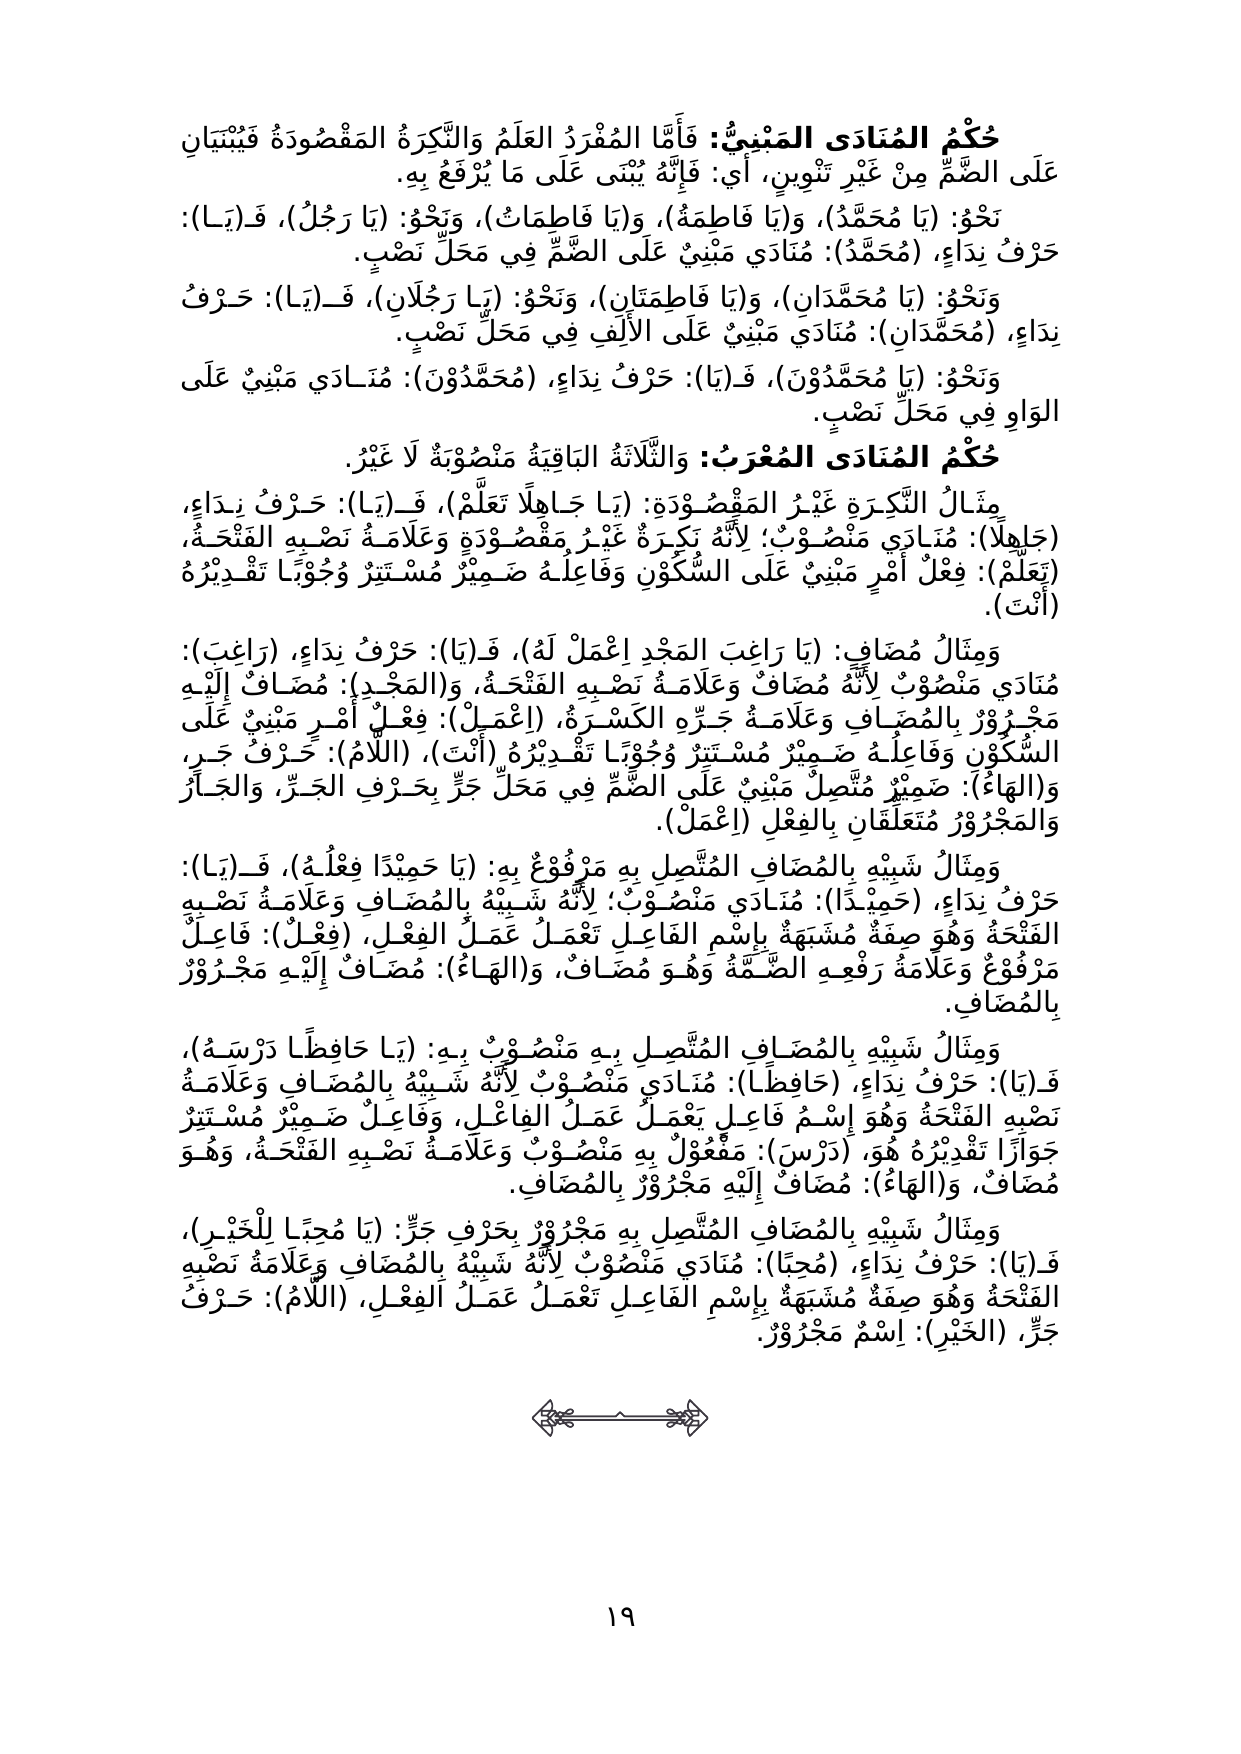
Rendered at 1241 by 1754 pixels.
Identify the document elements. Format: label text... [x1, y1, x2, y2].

text وَمِثَالُ شَبِيْهِ بِالمُضَافِ المُتَّصِلِ بِهِ مَنْصُوْبٌ بِهِ: (يَا حَافِظًا دَرْسَهُ)، فَـ(يَا): حَرْفُ نِدَاءٍ، (حَافِظًا): مُنَادَي مَنْصُوْبٌ لِأَنَّهُ شَبِيْهُ بِالمُضَافِ وَعَلَامَةُ نَصْبِهِ الفَتْحَةُ وَهُوَ إِسْمُ فَاعِلٍ يَعْمَلُ عَمَلُ الفِاعْلِ، وَفَاعِلٌ ضَمِيْرٌ مُسْتَتِرٌ جَوَازًا تَقْدِيْرُهُ هُوَ، (دَرْسَ): مَفْعُوْلٌ بِهِ مَنْصُوْبٌ وَعَلَامَةُ نَصْبِهِ الفَتْحَةُ، وَهُوَ مُضَافٌ، وَ(الهَاءُ): مُضَافٌ إِلَيْهِ مَجْرُوْرٌ بِالمُضَافِ. [180, 1031, 1060, 1201]
text وَمِثَالُ مُضَافٍ: (يَا رَاغِبَ المَجْدِ اِعْمَلْ لَهُ)، فَـ(يَا): حَرْفُ نِدَاءٍ، (رَاغِبَ): مُنَادَي مَنْصُوْبٌ لِأَنَّهُ مُضَافٌ وَعَلَامَةُ نَصْبِهِ الفَتْحَةُ، وَ(المَجْدِ): مُضَافٌ إِلَيْهِ مَجْرُوْرٌ بِالمُضَافِ وَعَلَامَةُ جَرِّهِ الكَسْرَةُ، (اِعْمَلْ): فِعْلٌ أَمْرٍ مَبْنِيٌ عَلَى السُّكُوْنِ وَفَاعِلُهُ ضَمِيْرٌ مُسْتَتِرٌ وُجُوْبًا تَقْدِيْرُهُ (أَنْتَ)، (اللَّامُ): حَرْفُ جَرٍ، وَ(الهَاءُ): ضَمِيْرٌ مُتَّصِلٌ مَبْنِيٌ عَلَى الضَّمِّ فِي مَحَلِّ جَرٍّ بِحَرْفِ الجَرِّ، وَالجَارُ وَالمَجْرُوْرُ مُتَعَلِّقَانِ بِالفِعْلِ (اِعْمَلْ). [180, 634, 1060, 837]
text وَنَحْوُ: (يَا مُحَمَّدُوْنَ)، فَـ(يَا): حَرْفُ نِدَاءٍ، (مُحَمَّدُوْنَ): مُنَادَي مَبْنِيٌ عَلَى الوَاوِ فِي مَحَلِّ نَصْبٍ. [180, 360, 1060, 428]
text نَحْوُ: (يَا مُحَمَّدُ)، وَ(يَا فَاطِمَةُ)، وَ(يَا فَاطِمَاتُ)، وَنَحْوُ: (يَا رَجُلُ)، فَـ(يَا): حَرْفُ نِدَاءٍ، (مُحَمَّدُ): مُنَادَي مَبْنِيٌ عَلَى الضَّمِّ فِي مَحَلِّ نَصْبٍ. [180, 201, 1060, 269]
text مِثَالُ النَّكِرَةِ غَيْرُ المَقْصُوْدَةِ: (يَا جَاهِلًا تَعَلَّمْ)، فَـ(يَا): حَرْفُ نِدَاءٍ، (جَاهِلًا): مُنَادَي مَنْصُوْبٌ؛ لِأَنَّهُ نَكِرَةٌ غَيْرُ مَقْصُوْدَةٍ وَعَلَامَةُ نَصْبِهِ الفَتْحَةُ، (تَعَلَّمْ): فِعْلٌ أَمْرٍ مَبْنِيٌ عَلَى السُّكُوْنِ وَفَاعِلُهُ ضَمِيْرٌ مُسْتَتِرٌ وُجُوْبًا تَقْدِيْرُهُ (أَنْتَ). [180, 486, 1060, 622]
picture [531, 1399, 709, 1437]
text وَمِثَالُ شَبِيْهِ بِالمُضَافِ المُتَّصِلِ بِهِ مَرْفُوْعٌ بِهِ: (يَا حَمِيْدًا فِعْلُهُ)، فَـ(يَا): حَرْفُ نِدَاءٍ، (حَمِيْدًا): مُنَادَي مَنْصُوْبٌ؛ لِأَنَّهُ شَبِيْهُ بِالمُضَافِ وَعَلَامَةُ نَصْبِهِ الفَتْحَةُ وَهُوَ صِفَةٌ مُشَبَهَةٌ بِإِسْمِ الفَاعِلِ تَعْمَلُ عَمَلُ الفِعْلِ، (فِعْلٌ): فَاعِلٌ مَرْفُوْعٌ وَعَلَامَةُ رَفْعِهِ الضَّمَّةُ وَهُوَ مُضَافٌ، وَ(الهَاءُ): مُضَافٌ إِلَيْهِ مَجْرُوْرٌ بِالمُضَافِ. [180, 849, 1060, 1019]
text حُكْمُ المُنَادَى المُعْرَبُ: وَالثَّلَاثَةُ البَاقِيَةُ مَنْصُوْبَةٌ لَا غَيْرُ. [180, 440, 1060, 474]
text وَمِثَالُ شَبِيْهِ بِالمُضَافِ المُتَّصِلِ بِهِ مَجْرُوْرٌ بِحَرْفِ جَرٍّ: (يَا مُحِبًا لِلْخَيْرِ)، فَـ(يَا): حَرْفُ نِدَاءٍ، (مُحِبًا): مُنَادَي مَنْصُوْبٌ لِأَنَّهُ شَبِيْهُ بِالمُضَافِ وَعَلَامَةُ نَصْبِهِ الفَتْحَةُ وَهُوَ صِفَةٌ مُشَبَهَةٌ بِإِسْمِ الفَاعِلِ تَعْمَلُ عَمَلُ الفِعْلِ، (اللَّامُ): حَرْفُ جَرٍّ، (الخَيْرِ): اِسْمٌ مَجْرُوْرٌ. [180, 1213, 1060, 1348]
text وَنَحْوُ: (يَا مُحَمَّدَانِ)، وَ(يَا فَاطِمَتَانِ)، وَنَحْوُ: (يَا رَجُلَانِ)، فَـ(يَا): حَرْفُ نِدَاءٍ، (مُحَمَّدَانِ): مُنَادَي مَبْنِيٌ عَلَى الأَلِفِ فِي مَحَلِّ نَصْبٍ. [180, 281, 1060, 348]
text حُكْمُ المُنَادَى المَبْنِيُّ: فَأَمَّا المُفْرَدُ العَلَمُ وَالنَّكِرَةُ المَقْصُودَةُ فَيُبْنَيَانِ عَلَى الضَّمِّ مِنْ غَيْرِ تَنْوِينٍ، أي: فَإِنَّهُ يُبْنَى عَلَى مَا يُرْفَعُ بِهِ. [180, 121, 1060, 189]
